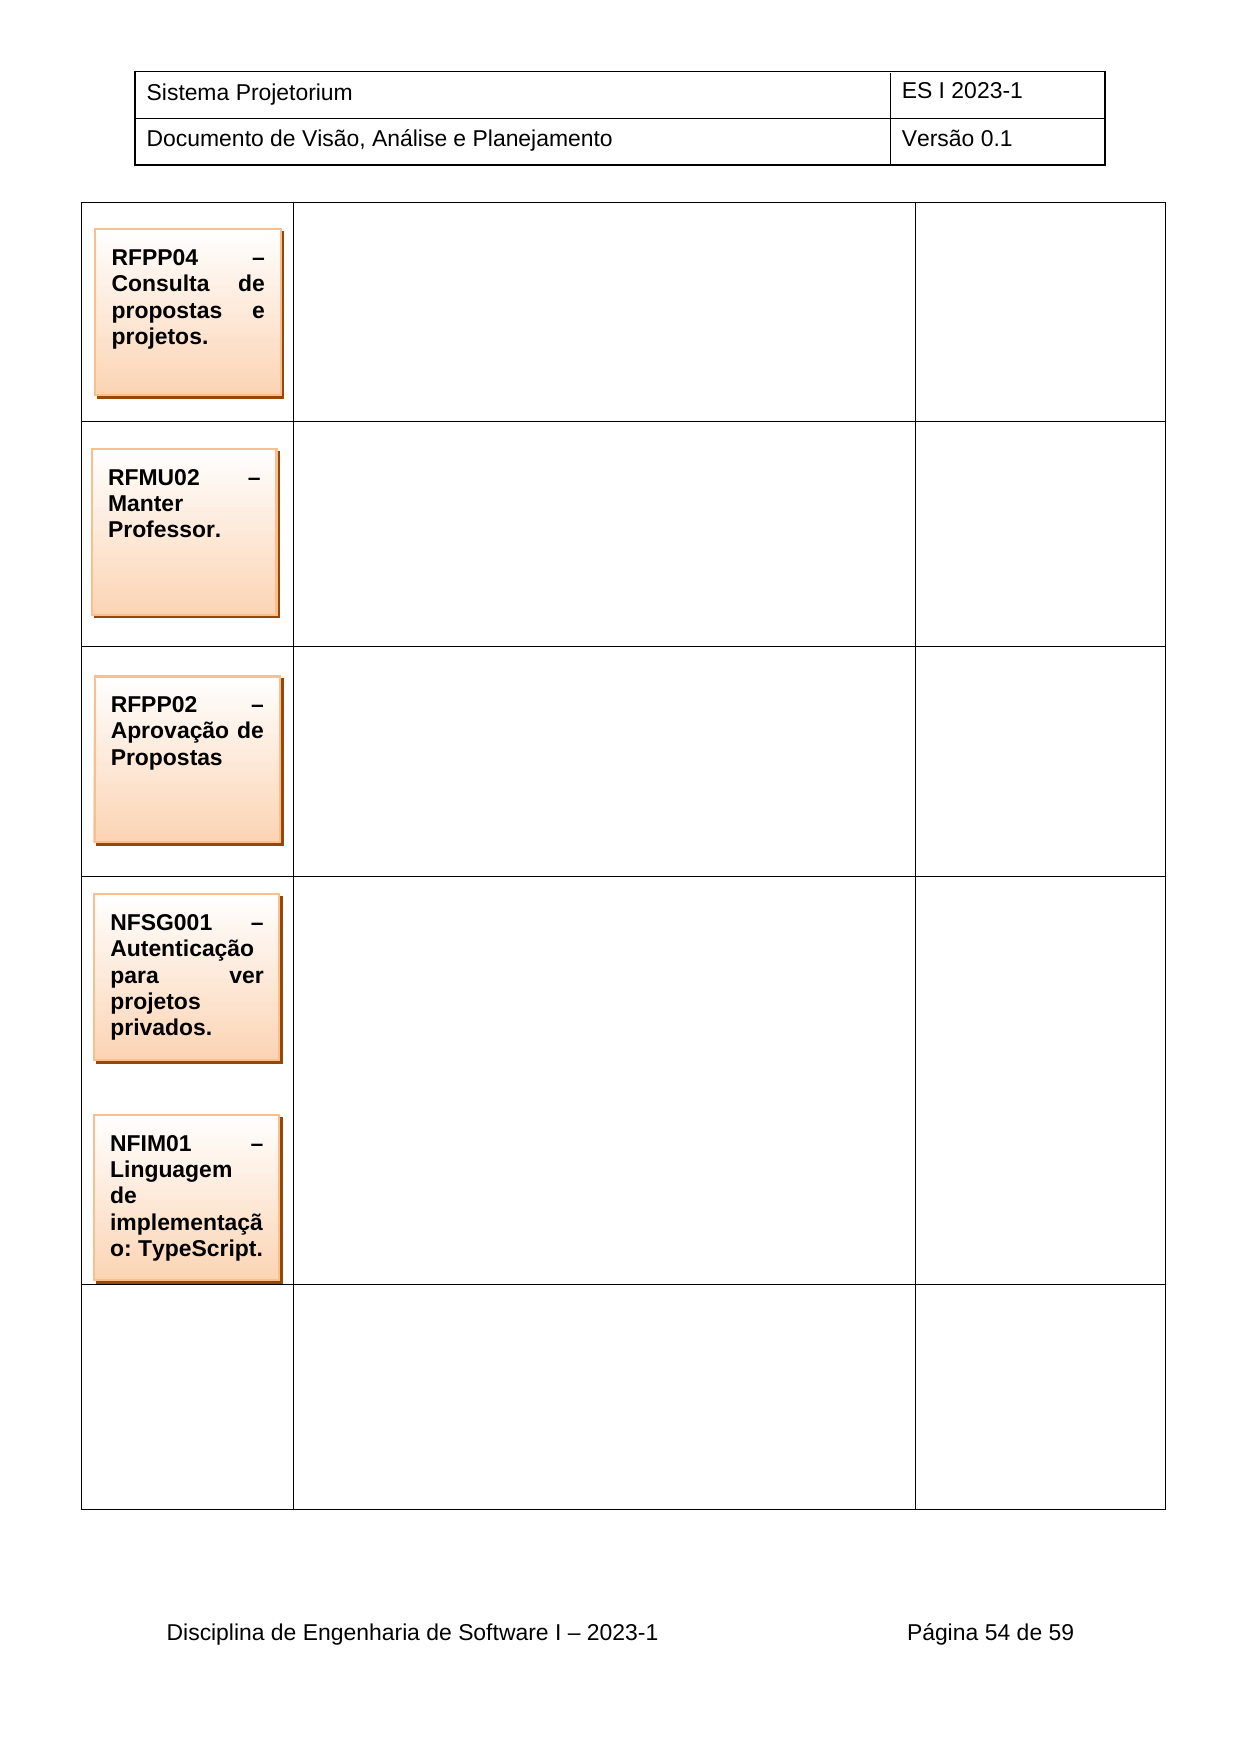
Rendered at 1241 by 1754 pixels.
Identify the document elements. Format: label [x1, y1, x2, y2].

table_cell [916, 877, 1165, 1284]
table_cell [294, 203, 915, 421]
table_cell [82, 422, 293, 646]
table_cell [916, 1285, 1165, 1509]
table_cell [294, 877, 915, 1284]
table_cell [294, 1285, 915, 1509]
table_cell [82, 877, 293, 1284]
table_cell [916, 203, 1165, 421]
table_cell [294, 647, 915, 876]
table_cell [916, 647, 1165, 876]
table_cell [82, 647, 293, 876]
table_cell [82, 1285, 293, 1509]
table_cell [916, 422, 1165, 646]
table_cell [82, 203, 293, 421]
table_cell [294, 422, 915, 646]
